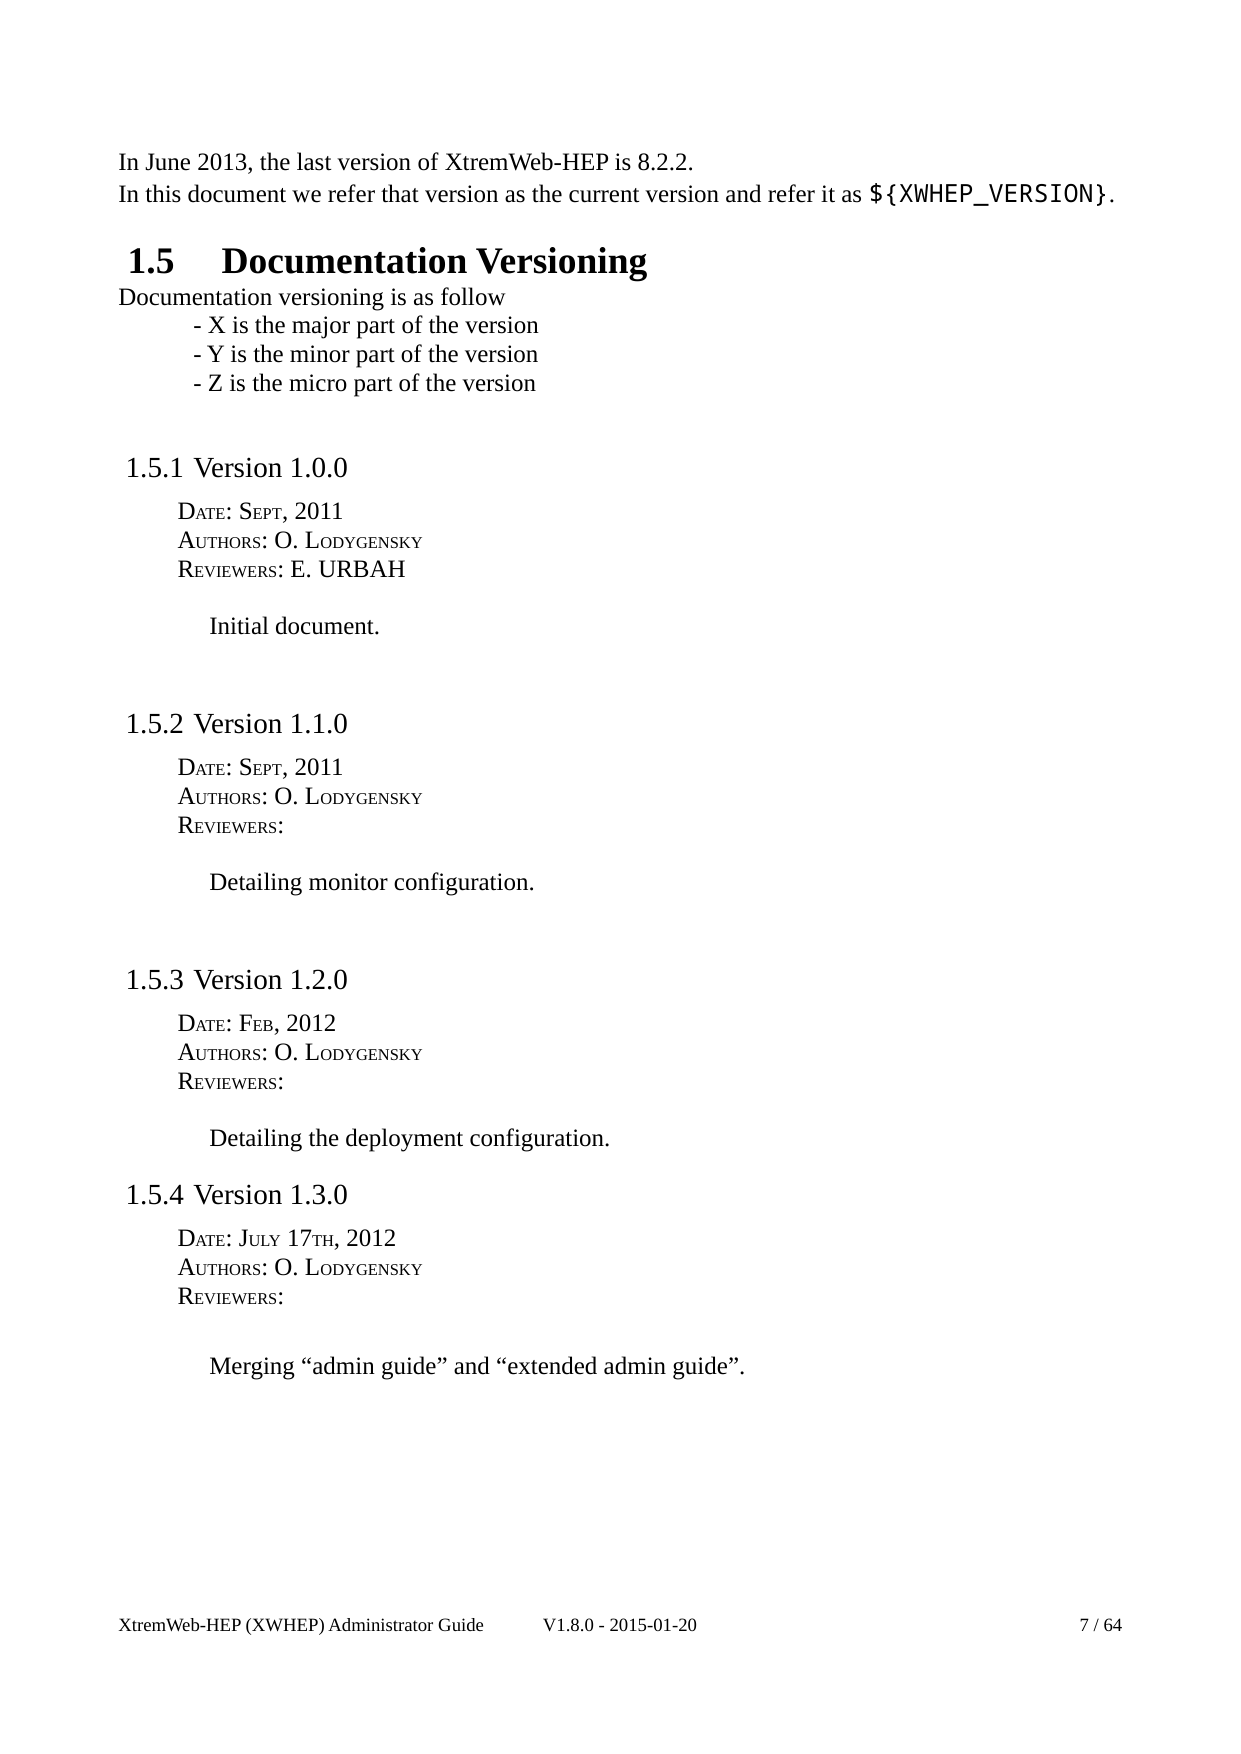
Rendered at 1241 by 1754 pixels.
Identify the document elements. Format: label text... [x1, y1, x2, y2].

subtitle Version 1.3.0 [118, 1177, 1122, 1211]
text Authors: O. Lodygensky [177, 1037, 1122, 1066]
text Authors: O. Lodygensky [177, 781, 1122, 810]
text Reviewers: [177, 1281, 1122, 1309]
text Authors: O. Lodygensky [177, 525, 1122, 554]
text Authors: O. Lodygensky [177, 1252, 1122, 1281]
text Date: Feb, 2012 [177, 1008, 1122, 1037]
text - X is the major part of the version [118, 310, 1122, 339]
text Documentation versioning is as follow [118, 282, 1122, 310]
subtitle Version 1.0.0 [118, 450, 1122, 484]
text - Z is the micro part of the version [118, 368, 1122, 397]
text - Y is the minor part of the version [118, 339, 1122, 368]
text Date: Sept, 2011 [177, 752, 1122, 781]
text Reviewers: [177, 1066, 1122, 1095]
text Date: July 17th, 2012 [177, 1223, 1122, 1252]
text Detailing monitor configuration. [209, 867, 1035, 896]
text Initial document. [209, 611, 1035, 640]
subtitle Version 1.1.0 [118, 706, 1122, 740]
text Detailing the deployment configuration. [209, 1123, 1035, 1152]
text Reviewers: E. URBAH [177, 554, 1122, 583]
text In June 2013, the last version of XtremWeb-HEP is 8.2.2. [118, 147, 1122, 176]
subtitle Version 1.2.0 [118, 962, 1122, 996]
text Date: Sept, 2011 [177, 496, 1122, 525]
subtitle Documentation Versioning [118, 238, 1122, 282]
text Reviewers: [177, 810, 1122, 839]
text Merging “admin guide” and “extended admin guide”. [209, 1351, 1035, 1379]
text In this document we refer that version as the current version and refer it as ${XWHEP_VERSION}. [118, 176, 1122, 210]
